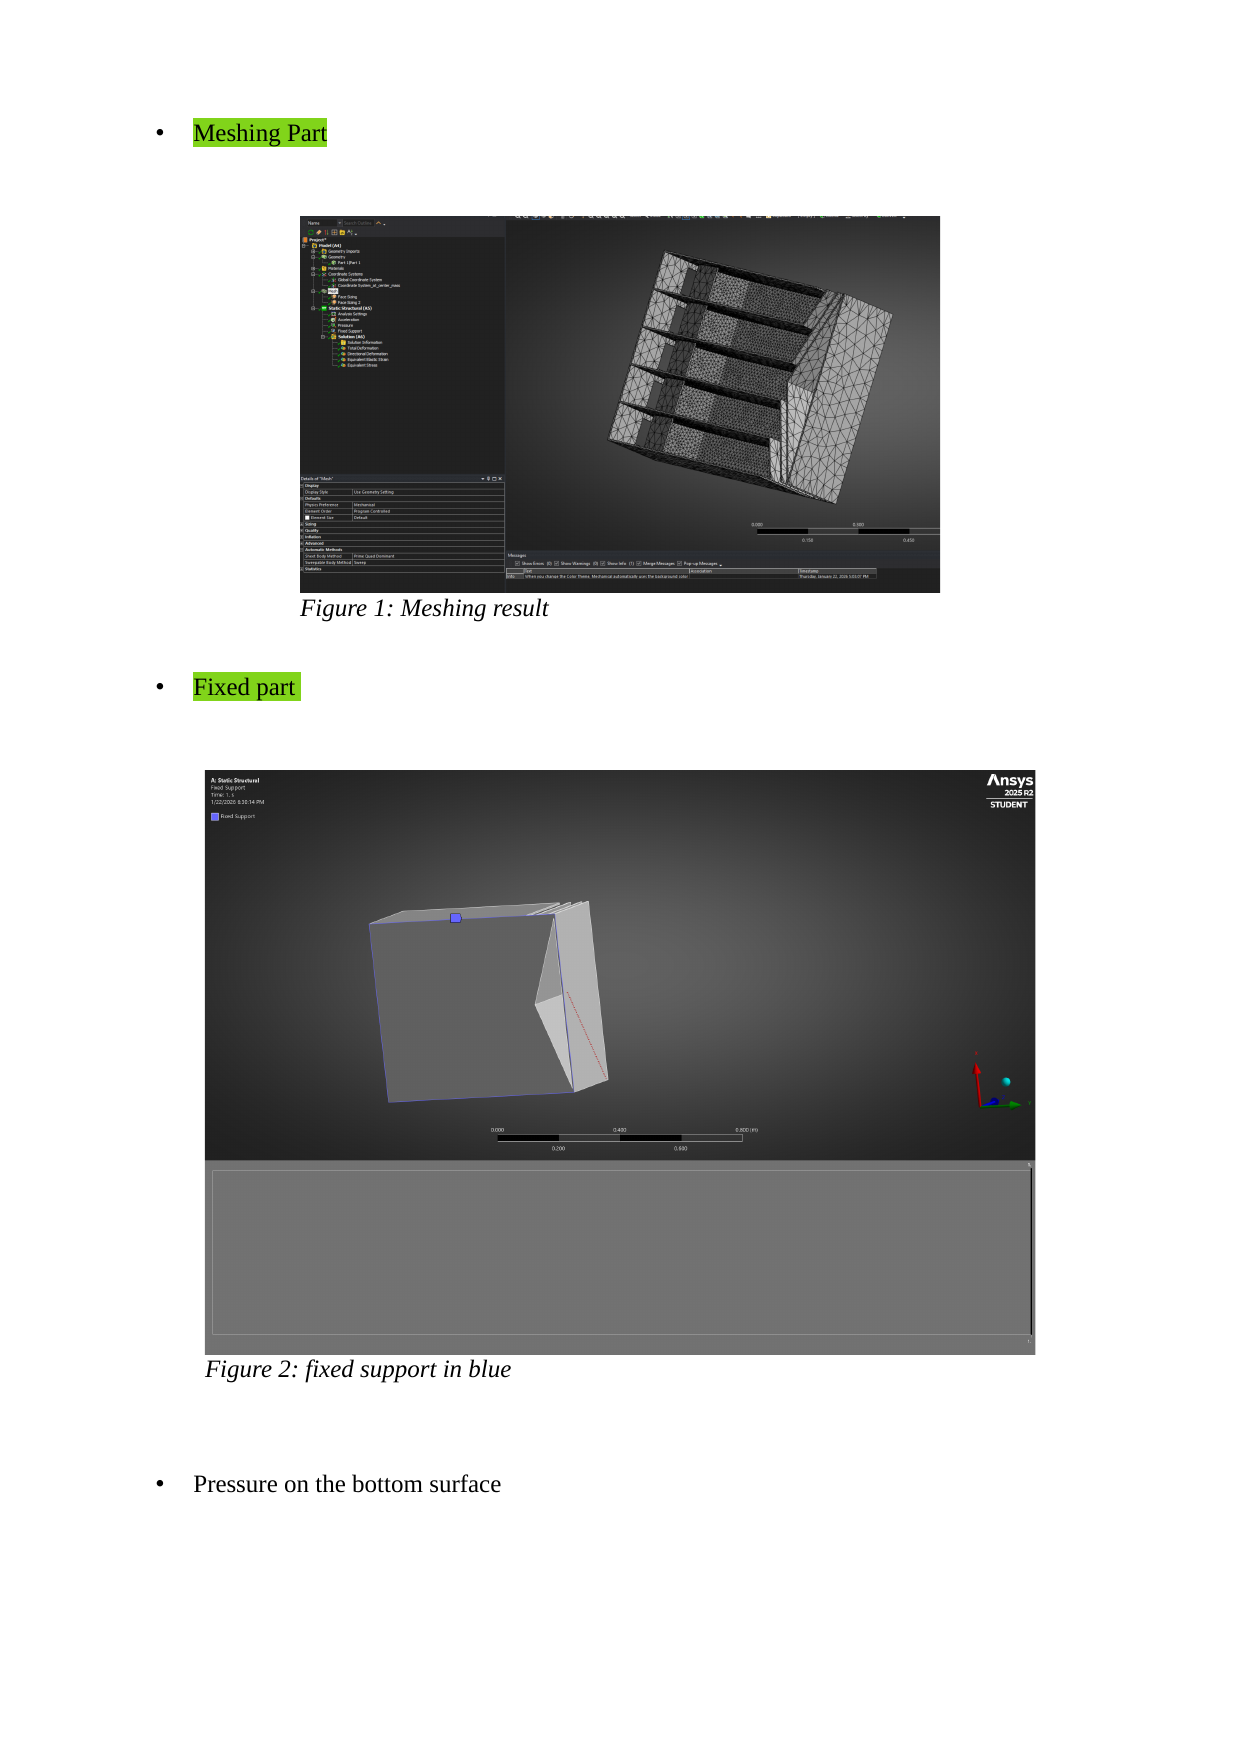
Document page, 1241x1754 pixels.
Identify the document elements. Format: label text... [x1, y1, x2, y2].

list Pressure on the bottom surface [156, 1469, 1122, 1498]
picture [204, 770, 1036, 1355]
picture [300, 216, 941, 593]
list Meshing Part [156, 118, 1122, 147]
text Figure 1: Meshing result [300, 593, 940, 622]
list Fixed part [156, 672, 1122, 701]
text Figure 2: fixed support in blue [205, 1355, 1036, 1383]
